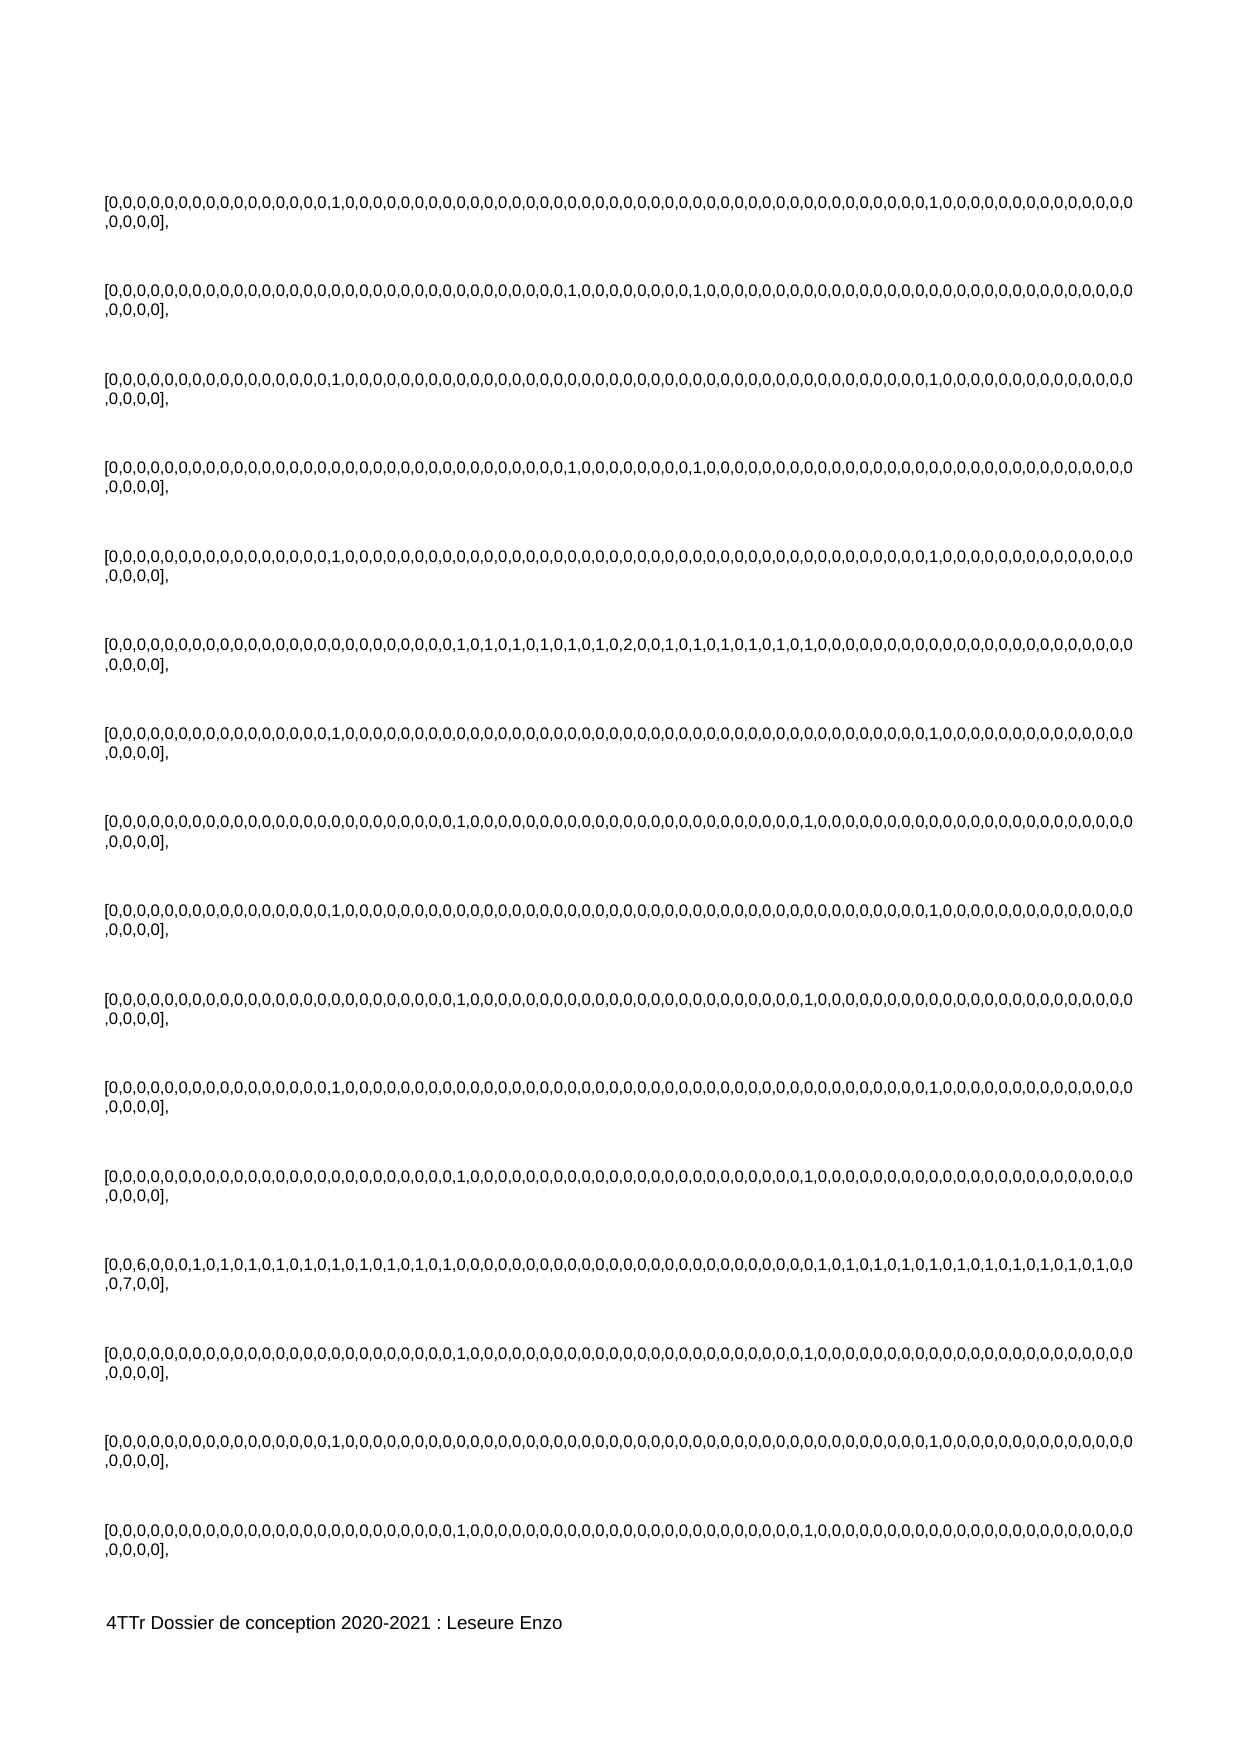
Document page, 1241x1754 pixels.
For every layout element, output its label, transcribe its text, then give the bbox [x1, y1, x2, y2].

text [0,0,0,0,0,0,0,0,0,0,0,0,0,0,0,0,0,0,0,0,0,0,0,0,0,1,0,1,0,1,0,1,0,1,0,1,0,2,0,0,1,0,1,0,1,0,1,0,1,0,1,0,0,0,0,0,0,0,0,0,0,0,0,0,0,0,0,0,0,0,0,0,0,0,0,0,0,0], [104, 597, 1134, 673]
text [0,0,0,0,0,0,0,0,0,0,0,0,0,0,0,0,0,0,0,0,0,0,0,0,0,1,0,0,0,0,0,0,0,0,0,0,0,0,0,0,0,0,0,0,0,0,0,0,0,0,1,0,0,0,0,0,0,0,0,0,0,0,0,0,0,0,0,0,0,0,0,0,0,0,0,0,0,0], [104, 951, 1134, 1028]
text [0,0,0,0,0,0,0,0,0,0,0,0,0,0,0,0,1,0,0,0,0,0,0,0,0,0,0,0,0,0,0,0,0,0,0,0,0,0,0,0,0,0,0,0,0,0,0,0,0,0,0,0,0,0,0,0,0,0,0,1,0,0,0,0,0,0,0,0,0,0,0,0,0,0,0,0,0,0], [104, 1394, 1134, 1470]
text [0,0,0,0,0,0,0,0,0,0,0,0,0,0,0,0,1,0,0,0,0,0,0,0,0,0,0,0,0,0,0,0,0,0,0,0,0,0,0,0,0,0,0,0,0,0,0,0,0,0,0,0,0,0,0,0,0,0,0,1,0,0,0,0,0,0,0,0,0,0,0,0,0,0,0,0,0,0], [104, 331, 1134, 408]
text [0,0,0,0,0,0,0,0,0,0,0,0,0,0,0,0,1,0,0,0,0,0,0,0,0,0,0,0,0,0,0,0,0,0,0,0,0,0,0,0,0,0,0,0,0,0,0,0,0,0,0,0,0,0,0,0,0,0,0,1,0,0,0,0,0,0,0,0,0,0,0,0,0,0,0,0,0,0], [104, 508, 1134, 585]
text [0,0,0,0,0,0,0,0,0,0,0,0,0,0,0,0,0,0,0,0,0,0,0,0,0,0,0,0,0,0,0,0,0,1,0,0,0,0,0,0,0,0,1,0,0,0,0,0,0,0,0,0,0,0,0,0,0,0,0,0,0,0,0,0,0,0,0,0,0,0,0,0,0,0,0,0,0,0], [104, 420, 1134, 496]
text [0,0,0,0,0,0,0,0,0,0,0,0,0,0,0,0,1,0,0,0,0,0,0,0,0,0,0,0,0,0,0,0,0,0,0,0,0,0,0,0,0,0,0,0,0,0,0,0,0,0,0,0,0,0,0,0,0,0,0,1,0,0,0,0,0,0,0,0,0,0,0,0,0,0,0,0,0,0], [104, 154, 1134, 231]
text [0,0,0,0,0,0,0,0,0,0,0,0,0,0,0,0,1,0,0,0,0,0,0,0,0,0,0,0,0,0,0,0,0,0,0,0,0,0,0,0,0,0,0,0,0,0,0,0,0,0,0,0,0,0,0,0,0,0,0,1,0,0,0,0,0,0,0,0,0,0,0,0,0,0,0,0,0,0], [104, 685, 1134, 762]
text [0,0,6,0,0,0,1,0,1,0,1,0,1,0,1,0,1,0,1,0,1,0,1,0,1,0,0,0,0,0,0,0,0,0,0,0,0,0,0,0,0,0,0,0,0,0,0,0,0,0,0,1,0,1,0,1,0,1,0,1,0,1,0,1,0,1,0,1,0,1,0,1,0,0,0,7,0,0], [104, 1217, 1134, 1293]
text [0,0,0,0,0,0,0,0,0,0,0,0,0,0,0,0,1,0,0,0,0,0,0,0,0,0,0,0,0,0,0,0,0,0,0,0,0,0,0,0,0,0,0,0,0,0,0,0,0,0,0,0,0,0,0,0,0,0,0,1,0,0,0,0,0,0,0,0,0,0,0,0,0,0,0,0,0,0], [104, 1039, 1134, 1116]
text [0,0,0,0,0,0,0,0,0,0,0,0,0,0,0,0,0,0,0,0,0,0,0,0,0,1,0,0,0,0,0,0,0,0,0,0,0,0,0,0,0,0,0,0,0,0,0,0,0,0,1,0,0,0,0,0,0,0,0,0,0,0,0,0,0,0,0,0,0,0,0,0,0,0,0,0,0,0], [104, 774, 1134, 851]
text [0,0,0,0,0,0,0,0,0,0,0,0,0,0,0,0,0,0,0,0,0,0,0,0,0,1,0,0,0,0,0,0,0,0,0,0,0,0,0,0,0,0,0,0,0,0,0,0,0,0,1,0,0,0,0,0,0,0,0,0,0,0,0,0,0,0,0,0,0,0,0,0,0,0,0,0,0,0], [104, 1128, 1134, 1205]
text [0,0,0,0,0,0,0,0,0,0,0,0,0,0,0,0,0,0,0,0,0,0,0,0,0,1,0,0,0,0,0,0,0,0,0,0,0,0,0,0,0,0,0,0,0,0,0,0,0,0,1,0,0,0,0,0,0,0,0,0,0,0,0,0,0,0,0,0,0,0,0,0,0,0,0,0,0,0], [104, 1305, 1134, 1382]
text [0,0,0,0,0,0,0,0,0,0,0,0,0,0,0,0,0,0,0,0,0,0,0,0,0,1,0,0,0,0,0,0,0,0,0,0,0,0,0,0,0,0,0,0,0,0,0,0,0,0,1,0,0,0,0,0,0,0,0,0,0,0,0,0,0,0,0,0,0,0,0,0,0,0,0,0,0,0], [104, 1482, 1134, 1559]
text [0,0,0,0,0,0,0,0,0,0,0,0,0,0,0,0,1,0,0,0,0,0,0,0,0,0,0,0,0,0,0,0,0,0,0,0,0,0,0,0,0,0,0,0,0,0,0,0,0,0,0,0,0,0,0,0,0,0,0,1,0,0,0,0,0,0,0,0,0,0,0,0,0,0,0,0,0,0], [104, 862, 1134, 939]
text [0,0,0,0,0,0,0,0,0,0,0,0,0,0,0,0,0,0,0,0,0,0,0,0,0,0,0,0,0,0,0,0,0,1,0,0,0,0,0,0,0,0,1,0,0,0,0,0,0,0,0,0,0,0,0,0,0,0,0,0,0,0,0,0,0,0,0,0,0,0,0,0,0,0,0,0,0,0], [104, 243, 1134, 319]
